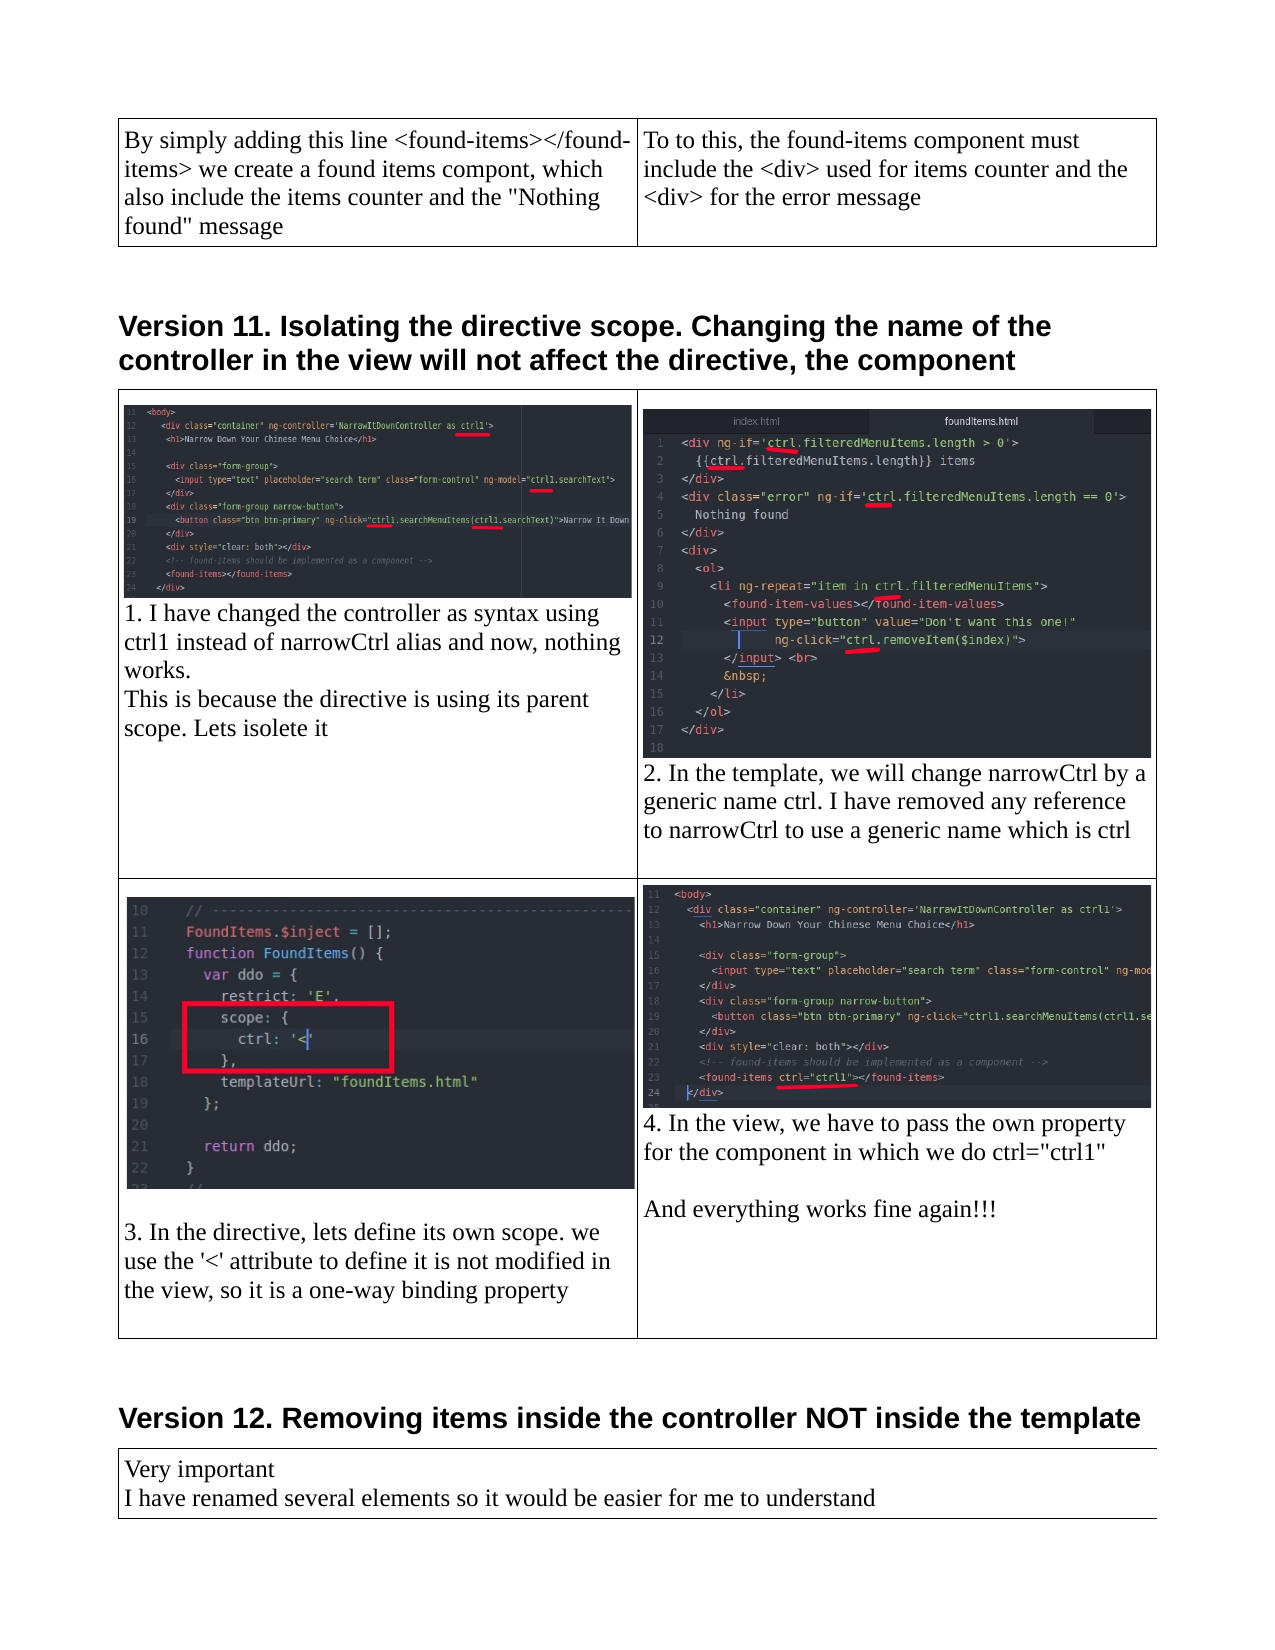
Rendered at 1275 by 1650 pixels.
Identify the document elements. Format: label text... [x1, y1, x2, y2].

table_header 1. I have changed the controller as syntax using ctrl1 instead of narrowCtrl alias and now, nothing works. This is because the directive is using its parent scope. Lets isolete it [119, 390, 637, 878]
picture [126, 897, 635, 1189]
picture [643, 409, 1152, 758]
picture [643, 885, 1152, 1108]
table_cell 4. In the view, we have to pass the own property for the component in which we do ctrl="ctrl1" And everything works fine again!!! [638, 879, 1156, 1338]
subtitle Version 11. Isolating the directive scope. Changing the name of the controller in the view will not affect the directive, the component [118, 309, 1157, 376]
table_header By simply adding this line <found-items></found-items> we create a found items compont, which also include the items counter and the "Nothing found" message [119, 119, 637, 246]
table_header To to this, the found-items component must include the <div> used for items counter and the <div> for the error message [638, 119, 1156, 246]
table_header 2. In the template, we will change narrowCtrl by a generic name ctrl. I have removed any reference to narrowCtrl to use a generic name which is ctrl [638, 390, 1156, 878]
picture [123, 405, 632, 598]
table_header Very important I have renamed several elements so it would be easier for me to understand [119, 1449, 1157, 1518]
subtitle Version 12. Removing items inside the controller NOT inside the template [118, 1401, 1157, 1435]
table_cell 3. In the directive, lets define its own scope. we use the '<' attribute to define it is not modified in the view, so it is a one-way binding property [119, 879, 637, 1338]
